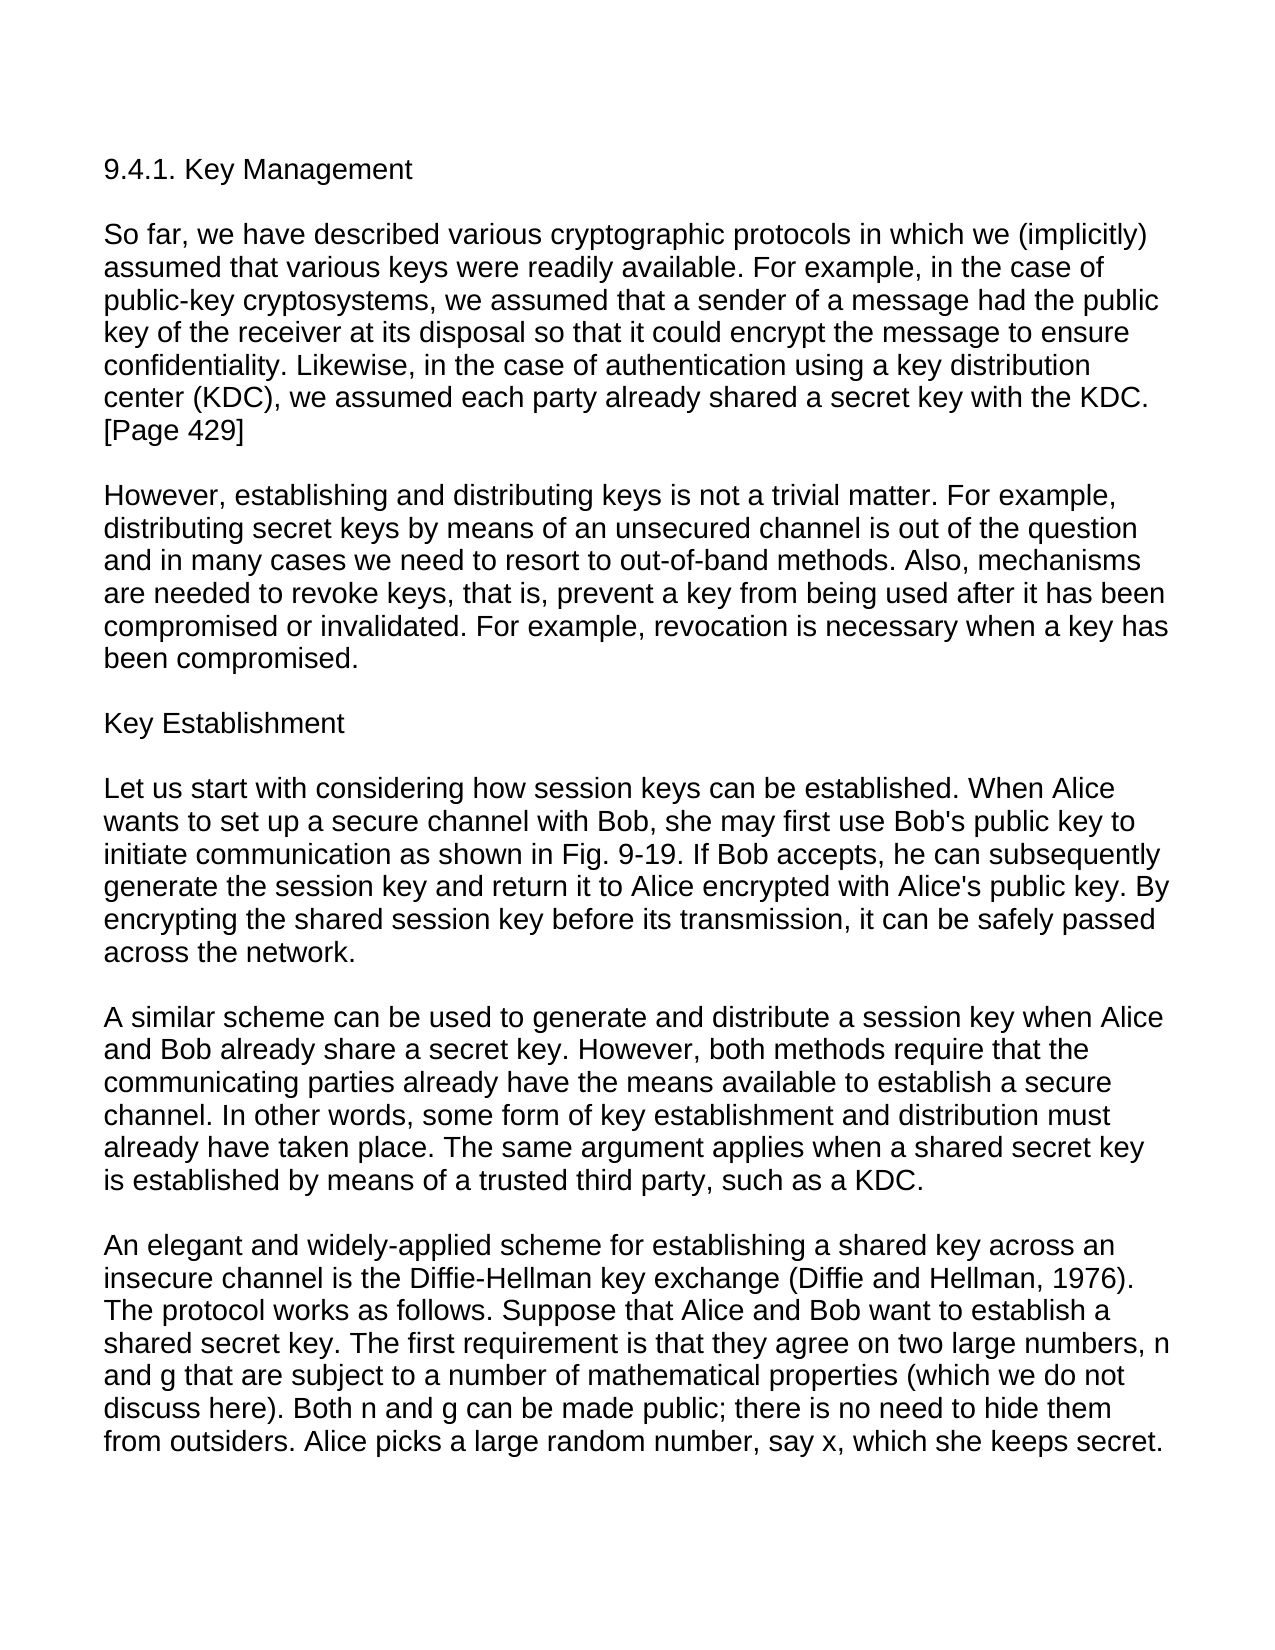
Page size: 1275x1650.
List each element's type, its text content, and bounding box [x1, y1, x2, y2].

text 9.4.1. Key Management [103, 153, 1172, 186]
text Let us start with considering how session keys can be established. When Alice wants to set up a secure channel with Bob, she may first use Bob's public key to initiate communication as shown in Fig. 9-19. If Bob accepts, he can subsequently generate the session key and return it to Alice encrypted with Alice's public key. By encrypting the shared session key before its transmission, it can be safely passed across the network. [103, 772, 1172, 968]
text A similar scheme can be used to generate and distribute a session key when Alice and Bob already share a secret key. However, both methods require that the communicating parties already have the means available to establish a secure channel. In other words, some form of key establishment and distribution must already have taken place. The same argument applies when a shared secret key is established by means of a trusted third party, such as a KDC. [103, 1001, 1172, 1196]
text So far, we have described various cryptographic protocols in which we (implicitly) assumed that various keys were readily available. For example, in the case of public-key cryptosystems, we assumed that a sender of a message had the public key of the receiver at its disposal so that it could encrypt the message to ensure confidentiality. Likewise, in the case of authentication using a key distribution center (KDC), we assumed each party already shared a secret key with the KDC. [103, 218, 1172, 414]
text Key Establishment [103, 707, 1172, 740]
text [Page 429] [103, 414, 1172, 446]
text However, establishing and distributing keys is not a trivial matter. For example, distributing secret keys by means of an unsecured channel is out of the question and in many cases we need to resort to out-of-band methods. Also, mechanisms are needed to revoke keys, that is, prevent a key from being used after it has been compromised or invalidated. For example, revocation is necessary when a key has been compromised. [103, 479, 1172, 675]
text An elegant and widely-applied scheme for establishing a shared key across an insecure channel is the Diffie-Hellman key exchange (Diffie and Hellman, 1976). The protocol works as follows. Suppose that Alice and Bob want to establish a shared secret key. The first requirement is that they agree on two large numbers, n and g that are subject to a number of mathematical properties (which we do not discuss here). Both n and g can be made public; there is no need to hide them from outsiders. Alice picks a large random number, say x, which she keeps secret. [103, 1229, 1172, 1457]
